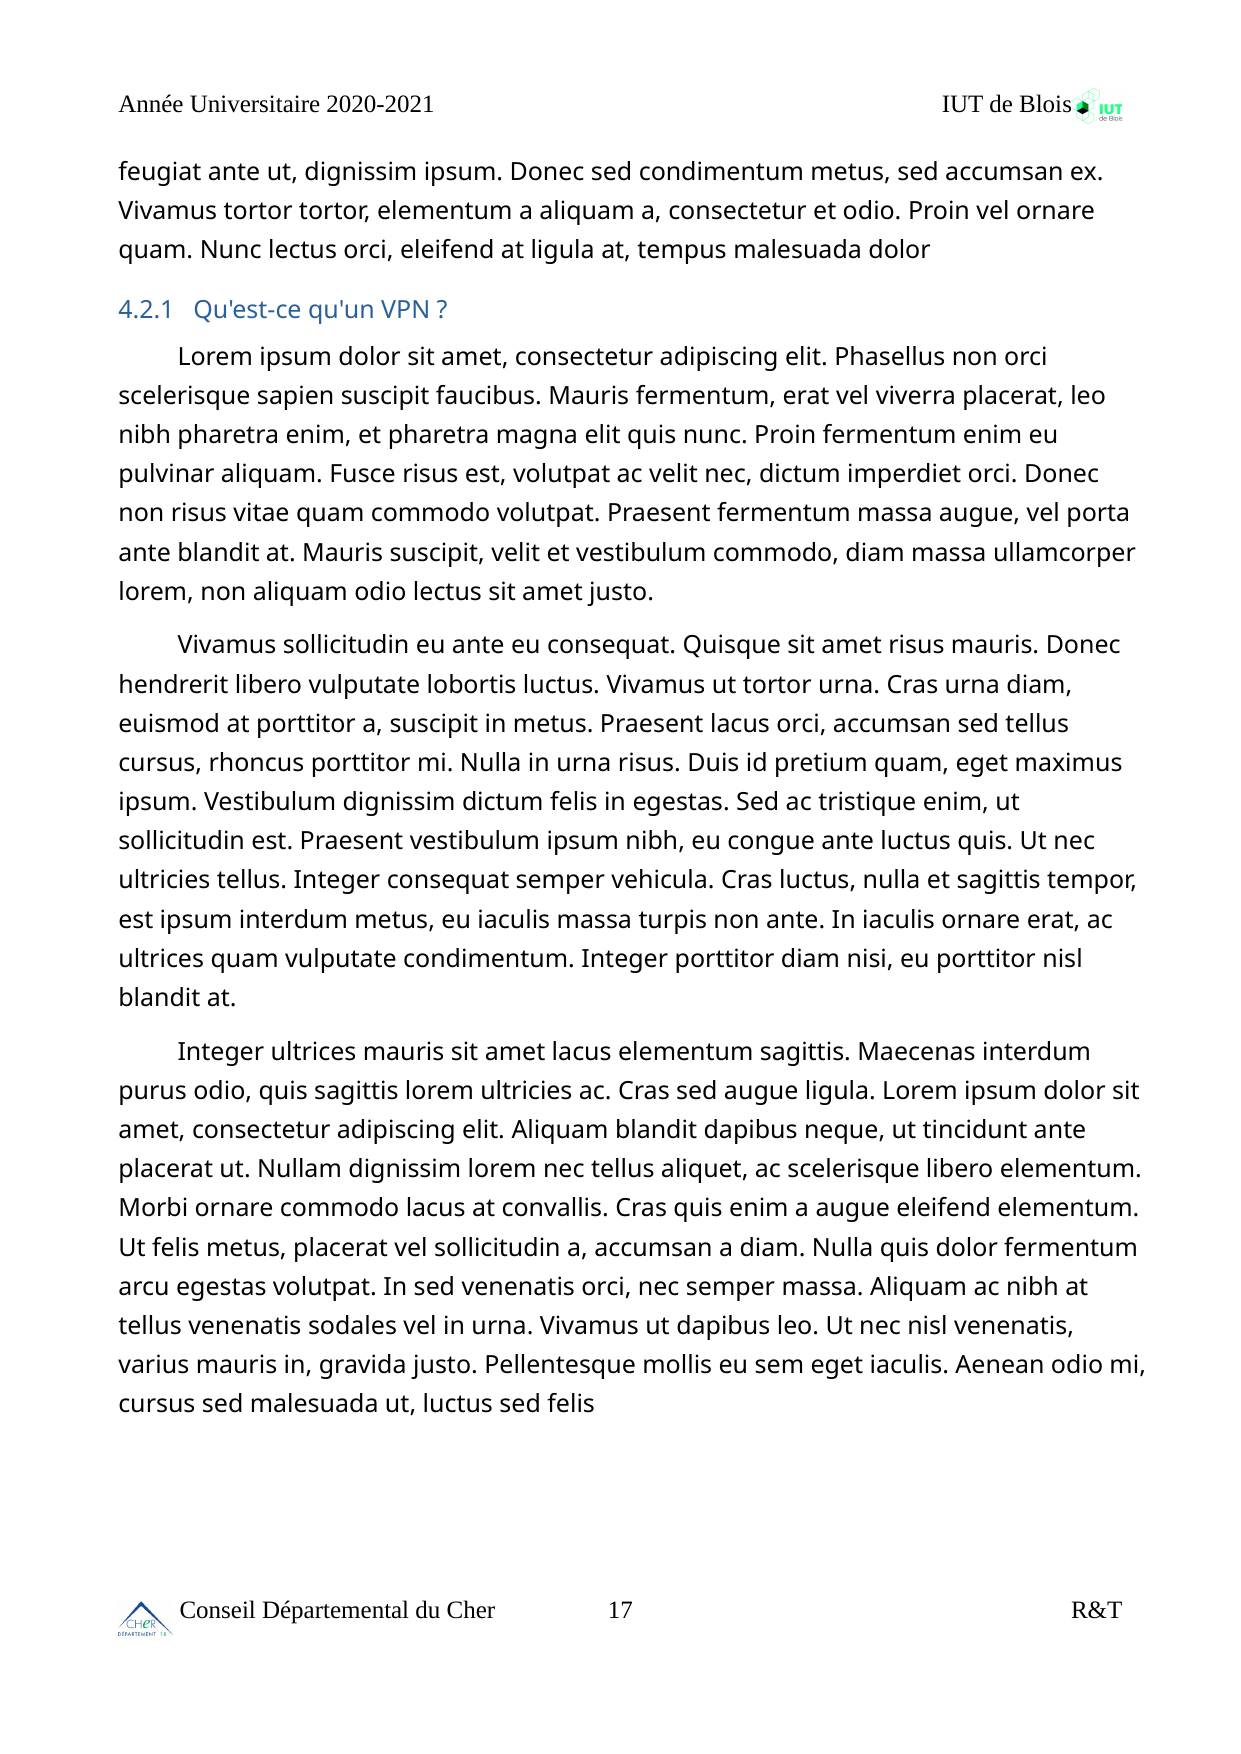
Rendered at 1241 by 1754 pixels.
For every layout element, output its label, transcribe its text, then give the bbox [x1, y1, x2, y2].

text feugiat ante ut, dignissim ipsum. Donec sed condimentum metus, sed accumsan ex. Vivamus tortor tortor, elementum a aliquam a, consectetur et odio. Proin vel ornare quam. Nunc lectus orci, eleifend at ligula at, tempus malesuada dolor [118, 153, 1152, 266]
picture [1071, 88, 1123, 124]
picture [118, 1601, 174, 1636]
text Integer ultrices mauris sit amet lacus elementum sagittis. Maecenas interdum purus odio, quis sagittis lorem ultricies ac. Cras sed augue ligula. Lorem ipsum dolor sit amet, consectetur adipiscing elit. Aliquam blandit dapibus neque, ut tincidunt ante placerat ut. Nullam dignissim lorem nec tellus aliquet, ac scelerisque libero elementum. Morbi ornare commodo lacus at convallis. Cras quis enim a augue eleifend elementum. Ut felis metus, placerat vel sollicitudin a, accumsan a diam. Nulla quis dolor fermentum arcu egestas volutpat. In sed venenatis orci, nec semper massa. Aliquam ac nibh at tellus venenatis sodales vel in urna. Vivamus ut dapibus leo. Ut nec nisl venenatis, varius mauris in, gravida justo. Pellentesque mollis eu sem eget iaculis. Aenean odio mi, cursus sed malesuada ut, luctus sed felis [118, 1033, 1152, 1420]
subtitle Qu'est-ce qu'un VPN ? [118, 292, 1152, 326]
text Lorem ipsum dolor sit amet, consectetur adipiscing elit. Phasellus non orci scelerisque sapien suscipit faucibus. Mauris fermentum, erat vel viverra placerat, leo nibh pharetra enim, et pharetra magna elit quis nunc. Proin fermentum enim eu pulvinar aliquam. Fusce risus est, volutpat ac velit nec, dictum imperdiet orci. Donec non risus vitae quam commodo volutpat. Praesent fermentum massa augue, vel porta ante blandit at. Mauris suscipit, velit et vestibulum commodo, diam massa ullamcorper lorem, non aliquam odio lectus sit amet justo. [118, 338, 1152, 607]
text Vivamus sollicitudin eu ante eu consequat. Quisque sit amet risus mauris. Donec hendrerit libero vulputate lobortis luctus. Vivamus ut tortor urna. Cras urna diam, euismod at porttitor a, suscipit in metus. Praesent lacus orci, accumsan sed tellus cursus, rhoncus porttitor mi. Nulla in urna risus. Duis id pretium quam, eget maximus ipsum. Vestibulum dignissim dictum felis in egestas. Sed ac tristique enim, ut sollicitudin est. Praesent vestibulum ipsum nibh, eu congue ante luctus quis. Ut nec ultricies tellus. Integer consequat semper vehicula. Cras luctus, nulla et sagittis tempor, est ipsum interdum metus, eu iaculis massa turpis non ante. In iaculis ornare erat, ac ultrices quam vulputate condimentum. Integer porttitor diam nisi, eu porttitor nisl blandit at. [118, 627, 1152, 1014]
